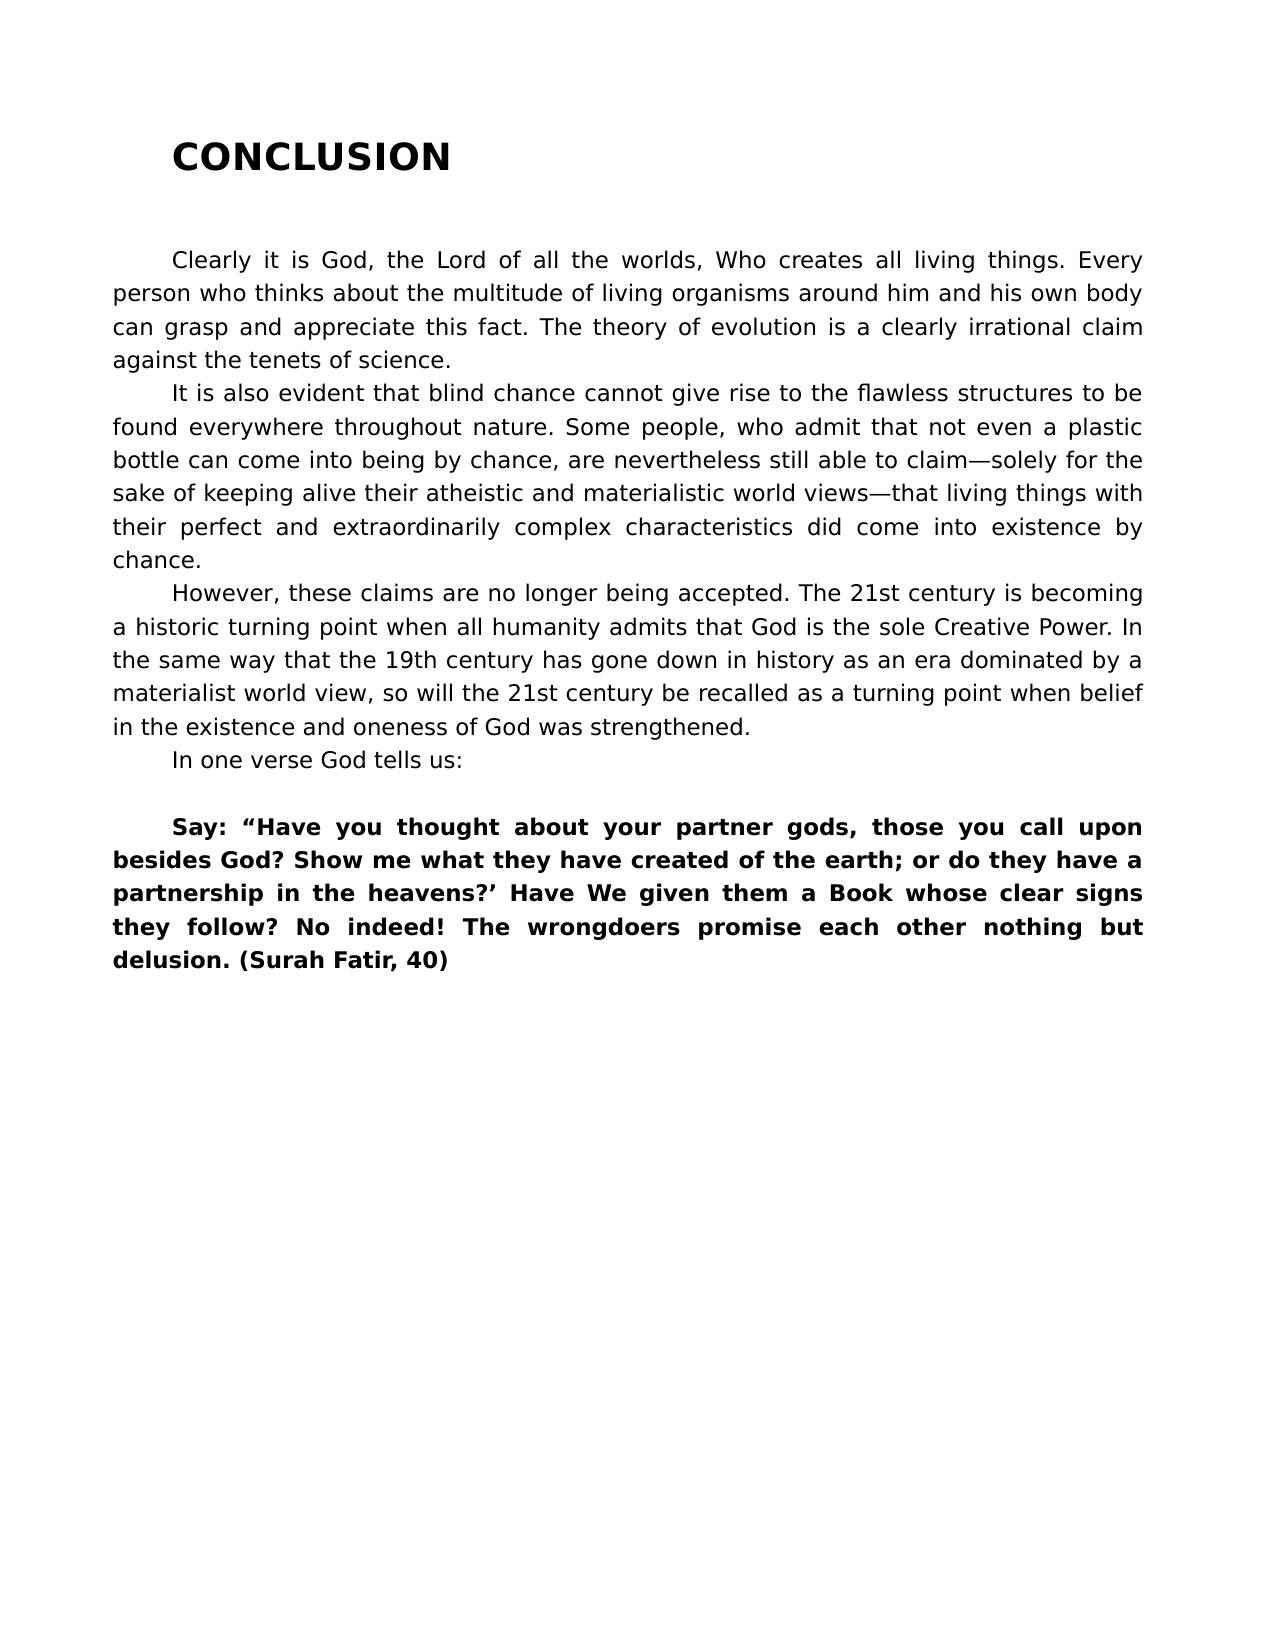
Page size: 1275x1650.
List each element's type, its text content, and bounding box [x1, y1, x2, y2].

text It is also evident that blind chance cannot give rise to the flawless structures to be found everywhere throughout nature. Some people, who admit that not even a plastic bottle can come into being by chance, are nevertheless still able to claim—solely for the sake of keeping alive their atheistic and materialistic world views—that living things with their perfect and extraordinarily complex characteristics did come into existence by chance. [112, 375, 1145, 575]
text CONCLUSION [112, 150, 1145, 175]
text Clearly it is God, the Lord of all the worlds, Who creates all living things. Every person who thinks about the multitude of living organisms around him and his own body can grasp and appreciate this fact. The theory of evolution is a clearly irrational claim against the tenets of science. [112, 242, 1145, 375]
text Say: “Have you thought about your partner gods, those you call upon besides God? Show me what they have created of the earth; or do they have a partnership in the heavens?’ Have We given them a Book whose clear signs they follow? No indeed! The wrongdoers promise each other nothing but delusion. (Surah Fatir, 40) [112, 808, 1145, 975]
text However, these claims are no longer being accepted. The 21st century is becoming a historic turning point when all humanity admits that God is the sole Creative Power. In the same way that the 19th century has gone down in history as an era dominated by a materialist world view, so will the 21st century be recalled as a turning point when belief in the existence and oneness of God was strengthened. [112, 575, 1145, 742]
text In one verse God tells us: [112, 742, 1145, 775]
